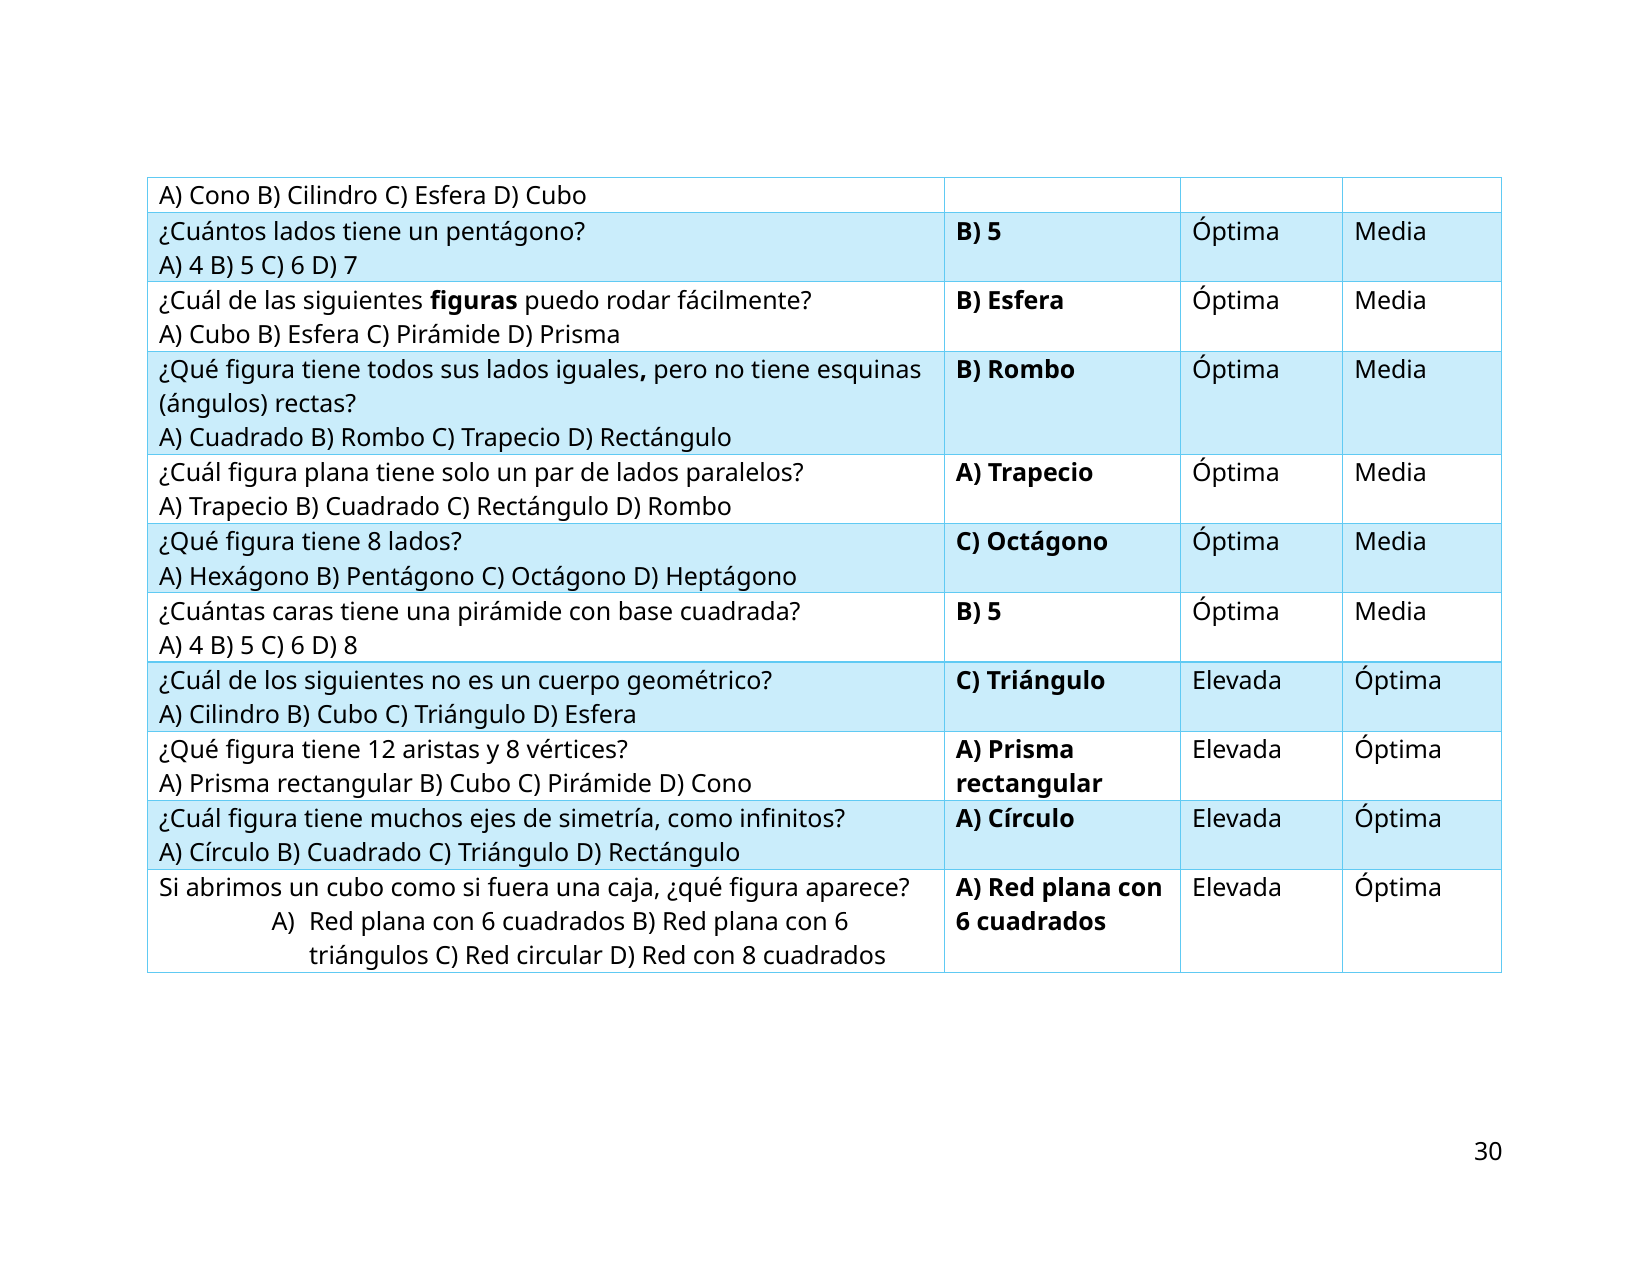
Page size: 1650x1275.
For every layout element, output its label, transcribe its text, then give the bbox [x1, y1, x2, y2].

table_cell Media [1343, 352, 1501, 454]
table_cell Óptima [1181, 524, 1342, 592]
table_cell B) Esfera [945, 282, 1180, 351]
table_cell ¿Cuál figura plana tiene solo un par de lados paralelos? A) Trapecio B) Cuadrado C) Rectángulo D) Rombo [148, 455, 944, 523]
table_cell Óptima [1181, 352, 1342, 454]
table_cell Elevada [1181, 663, 1342, 731]
table_cell [945, 178, 1180, 212]
table_cell ¿Qué figura tiene todos sus lados iguales, pero no tiene esquinas (ángulos) rectas? A) Cuadrado B) Rombo C) Trapecio D) Rectángulo [148, 352, 944, 454]
table_cell ¿Cuál de los siguientes no es un cuerpo geométrico? A) Cilindro B) Cubo C) Triángulo D) Esfera [148, 663, 944, 731]
table_cell B) 5 [945, 593, 1180, 661]
table_cell [1181, 178, 1342, 212]
table_cell Elevada [1181, 732, 1342, 800]
table_cell Óptima [1343, 663, 1501, 731]
table_cell Media [1343, 455, 1501, 523]
table_cell Media [1343, 524, 1501, 592]
table_cell C) Triángulo [945, 663, 1180, 731]
table_cell ¿Cuántos lados tiene un pentágono? A) 4 B) 5 C) 6 D) 7 [148, 213, 944, 281]
table_cell Óptima [1343, 870, 1501, 972]
table_cell Óptima [1181, 455, 1342, 523]
table_cell Óptima [1181, 282, 1342, 351]
table_cell Media [1343, 593, 1501, 661]
table_cell Elevada [1181, 801, 1342, 869]
table_cell Si abrimos un cubo como si fuera una caja, ¿qué figura aparece? Red plana con 6 cuadrados B) Red plana con 6 triángulos C) Red circular D) Red con 8 cuadrados [148, 870, 944, 972]
table_cell ¿Cuál figura tiene muchos ejes de simetría, como infinitos? A) Círculo B) Cuadrado C) Triángulo D) Rectángulo [148, 801, 944, 869]
table_cell Media [1343, 213, 1501, 281]
table_cell ¿Cuál de las siguientes figuras puedo rodar fácilmente? A) Cubo B) Esfera C) Pirámide D) Prisma [148, 282, 944, 351]
table_cell A) Red plana con 6 cuadrados [945, 870, 1180, 972]
table_cell A) Círculo [945, 801, 1180, 869]
table_cell ¿Qué figura tiene 12 aristas y 8 vértices? A) Prisma rectangular B) Cubo C) Pirámide D) Cono [148, 732, 944, 800]
table_cell C) Octágono [945, 524, 1180, 592]
table_cell Óptima [1181, 213, 1342, 281]
table_cell B) 5 [945, 213, 1180, 281]
table_cell Óptima [1343, 801, 1501, 869]
table_cell Óptima [1181, 593, 1342, 661]
table_cell B) Rombo [945, 352, 1180, 454]
table_cell Media [1343, 282, 1501, 351]
table_cell A) Prisma rectangular [945, 732, 1180, 800]
table_cell Elevada [1181, 870, 1342, 972]
table_cell [1343, 178, 1501, 212]
table_cell Óptima [1343, 732, 1501, 800]
table_cell A) Cono B) Cilindro C) Esfera D) Cubo [148, 178, 944, 212]
table_cell ¿Qué figura tiene 8 lados? A) Hexágono B) Pentágono C) Octágono D) Heptágono [148, 524, 944, 592]
table_cell ¿Cuántas caras tiene una pirámide con base cuadrada? A) 4 B) 5 C) 6 D) 8 [148, 593, 944, 661]
table_cell A) Trapecio [945, 455, 1180, 523]
